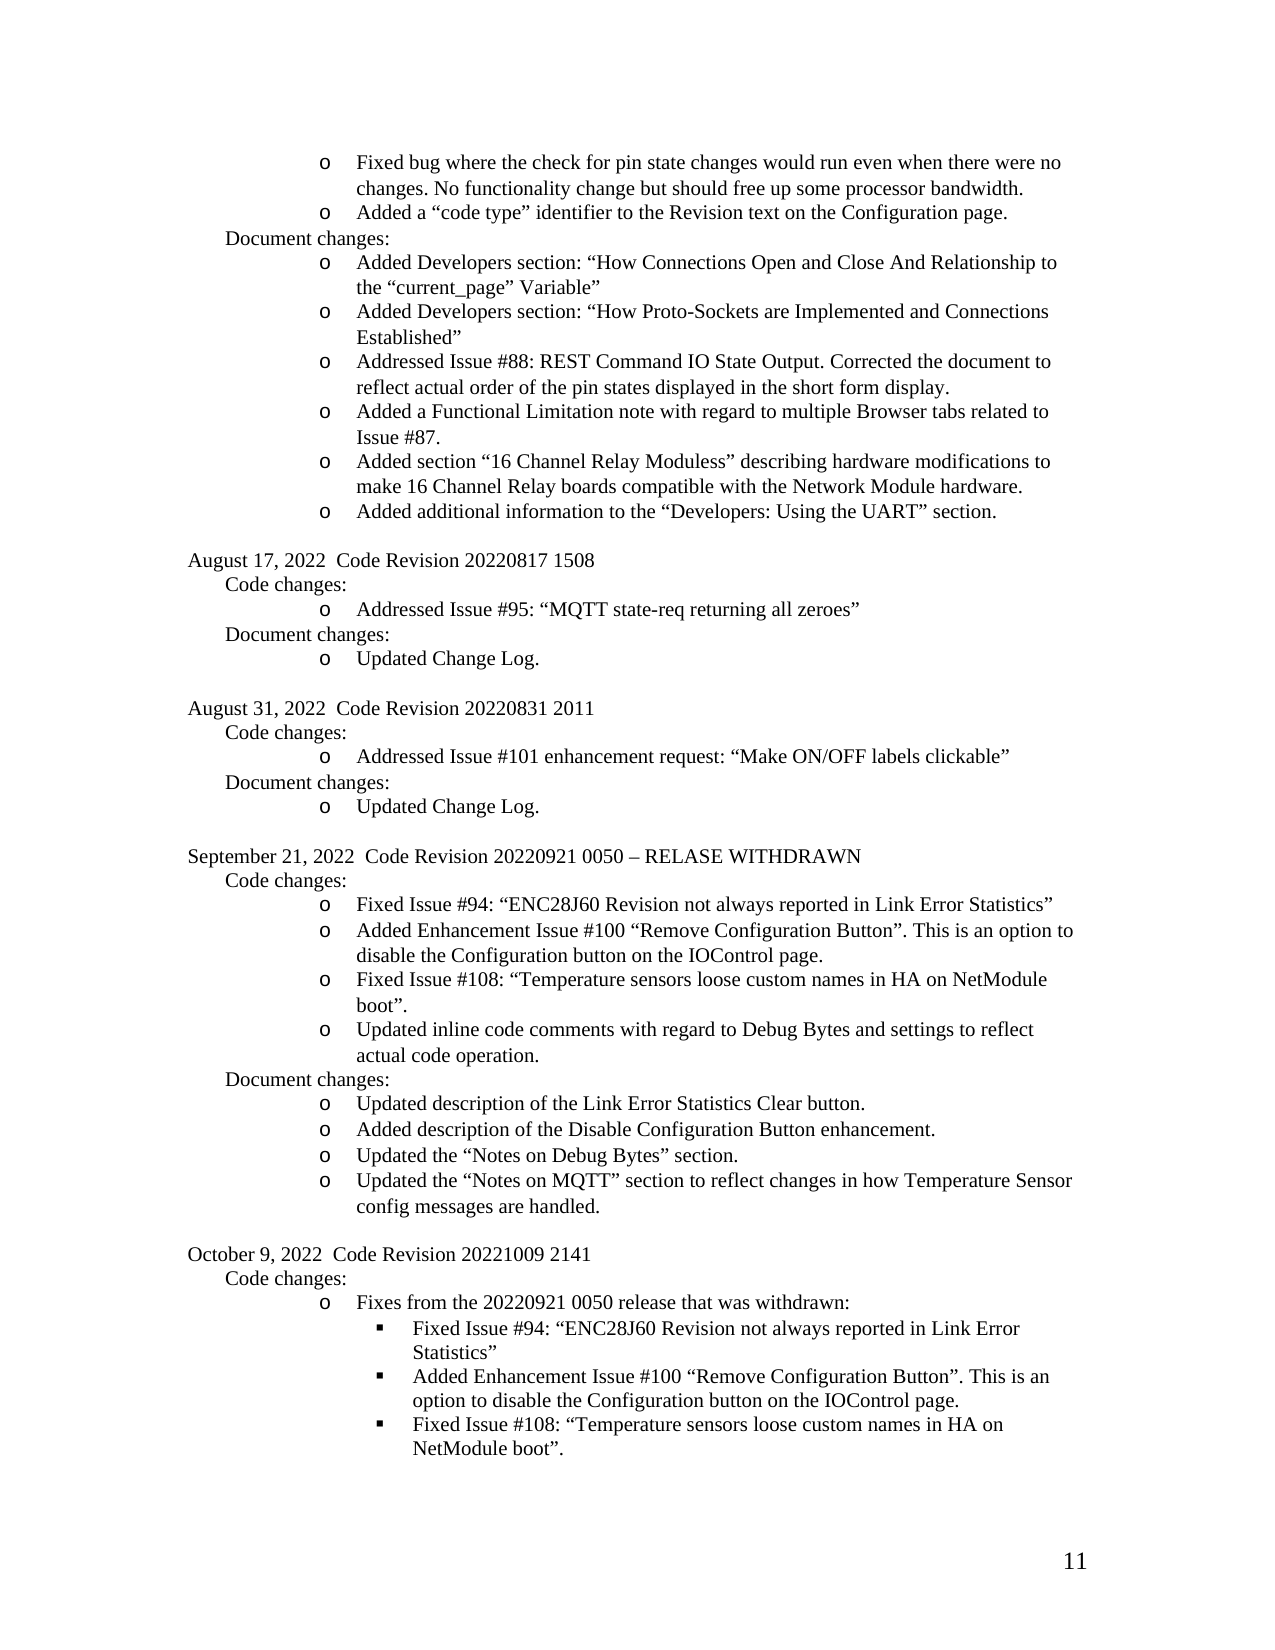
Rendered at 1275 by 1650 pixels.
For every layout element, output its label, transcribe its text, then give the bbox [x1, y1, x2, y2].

list Added Enhancement Issue #100 “Remove Configuration Button”. This is an option to disable the Configuration button on the IOControl page. [319, 918, 1087, 967]
list Updated the “Notes on MQTT” section to reflect changes in how Temperature Sensor config messages are handled. [319, 1168, 1087, 1218]
text Document changes: [225, 1067, 1087, 1091]
list Addressed Issue #95: “MQTT state-req returning all zeroes” [319, 596, 1087, 622]
list Updated the “Notes on Debug Bytes” section. [319, 1142, 1087, 1168]
list Updated Change Log. [319, 646, 1087, 672]
list Added Developers section: “How Proto-Sockets are Implemented and Connections Established” [319, 299, 1087, 349]
text Document changes: [225, 226, 1087, 249]
text Document changes: [225, 770, 1087, 794]
text October 9, 2022 Code Revision 20221009 2141 [187, 1242, 1087, 1266]
text Code changes: [225, 1266, 1087, 1290]
list Fixed Issue #94: “ENC28J60 Revision not always reported in Link Error Statistics” [319, 892, 1087, 918]
list Updated Change Log. [319, 794, 1087, 820]
list Updated inline code comments with regard to Debug Bytes and settings to reflect actual code operation. [319, 1017, 1087, 1067]
list Fixes from the 20220921 0050 release that was withdrawn: [319, 1290, 1087, 1316]
list Added section “16 Channel Relay Moduless” describing hardware modifications to make 16 Channel Relay boards compatible with the Network Module hardware. [319, 449, 1087, 498]
list Fixed Issue #108: “Temperature sensors loose custom names in HA on NetModule boot”. [375, 1412, 1087, 1460]
list Added Enhancement Issue #100 “Remove Configuration Button”. This is an option to disable the Configuration button on the IOControl page. [375, 1364, 1087, 1412]
list Updated description of the Link Error Statistics Clear button. [319, 1091, 1087, 1117]
text Code changes: [225, 720, 1087, 744]
text August 17, 2022 Code Revision 20220817 1508 [187, 548, 1087, 572]
text August 31, 2022 Code Revision 20220831 2011 [187, 696, 1087, 720]
text Document changes: [225, 622, 1087, 646]
list Fixed Issue #108: “Temperature sensors loose custom names in HA on NetModule boot”. [319, 967, 1087, 1017]
list Addressed Issue #88: REST Command IO State Output. Corrected the document to reflect actual order of the pin states displayed in the short form display. [319, 349, 1087, 399]
list Added description of the Disable Configuration Button enhancement. [319, 1117, 1087, 1142]
list Added a Functional Limitation note with regard to multiple Browser tabs related to Issue #87. [319, 399, 1087, 449]
list Fixed Issue #94: “ENC28J60 Revision not always reported in Link Error Statistics” [375, 1316, 1087, 1364]
list Added additional information to the “Developers: Using the UART” section. [319, 498, 1087, 524]
list Added a “code type” identifier to the Revision text on the Configuration page. [319, 200, 1087, 226]
text Code changes: [225, 868, 1087, 892]
text September 21, 2022 Code Revision 20220921 0050 – RELASE WITHDRAWN [187, 844, 1087, 868]
list Added Developers section: “How Connections Open and Close And Relationship to the “current_page” Variable” [319, 249, 1087, 299]
text Code changes: [225, 572, 1087, 596]
list Fixed bug where the check for pin state changes would run even when there were no changes. No functionality change but should free up some processor bandwidth. [319, 150, 1087, 200]
list Addressed Issue #101 enhancement request: “Make ON/OFF labels clickable” [319, 744, 1087, 770]
